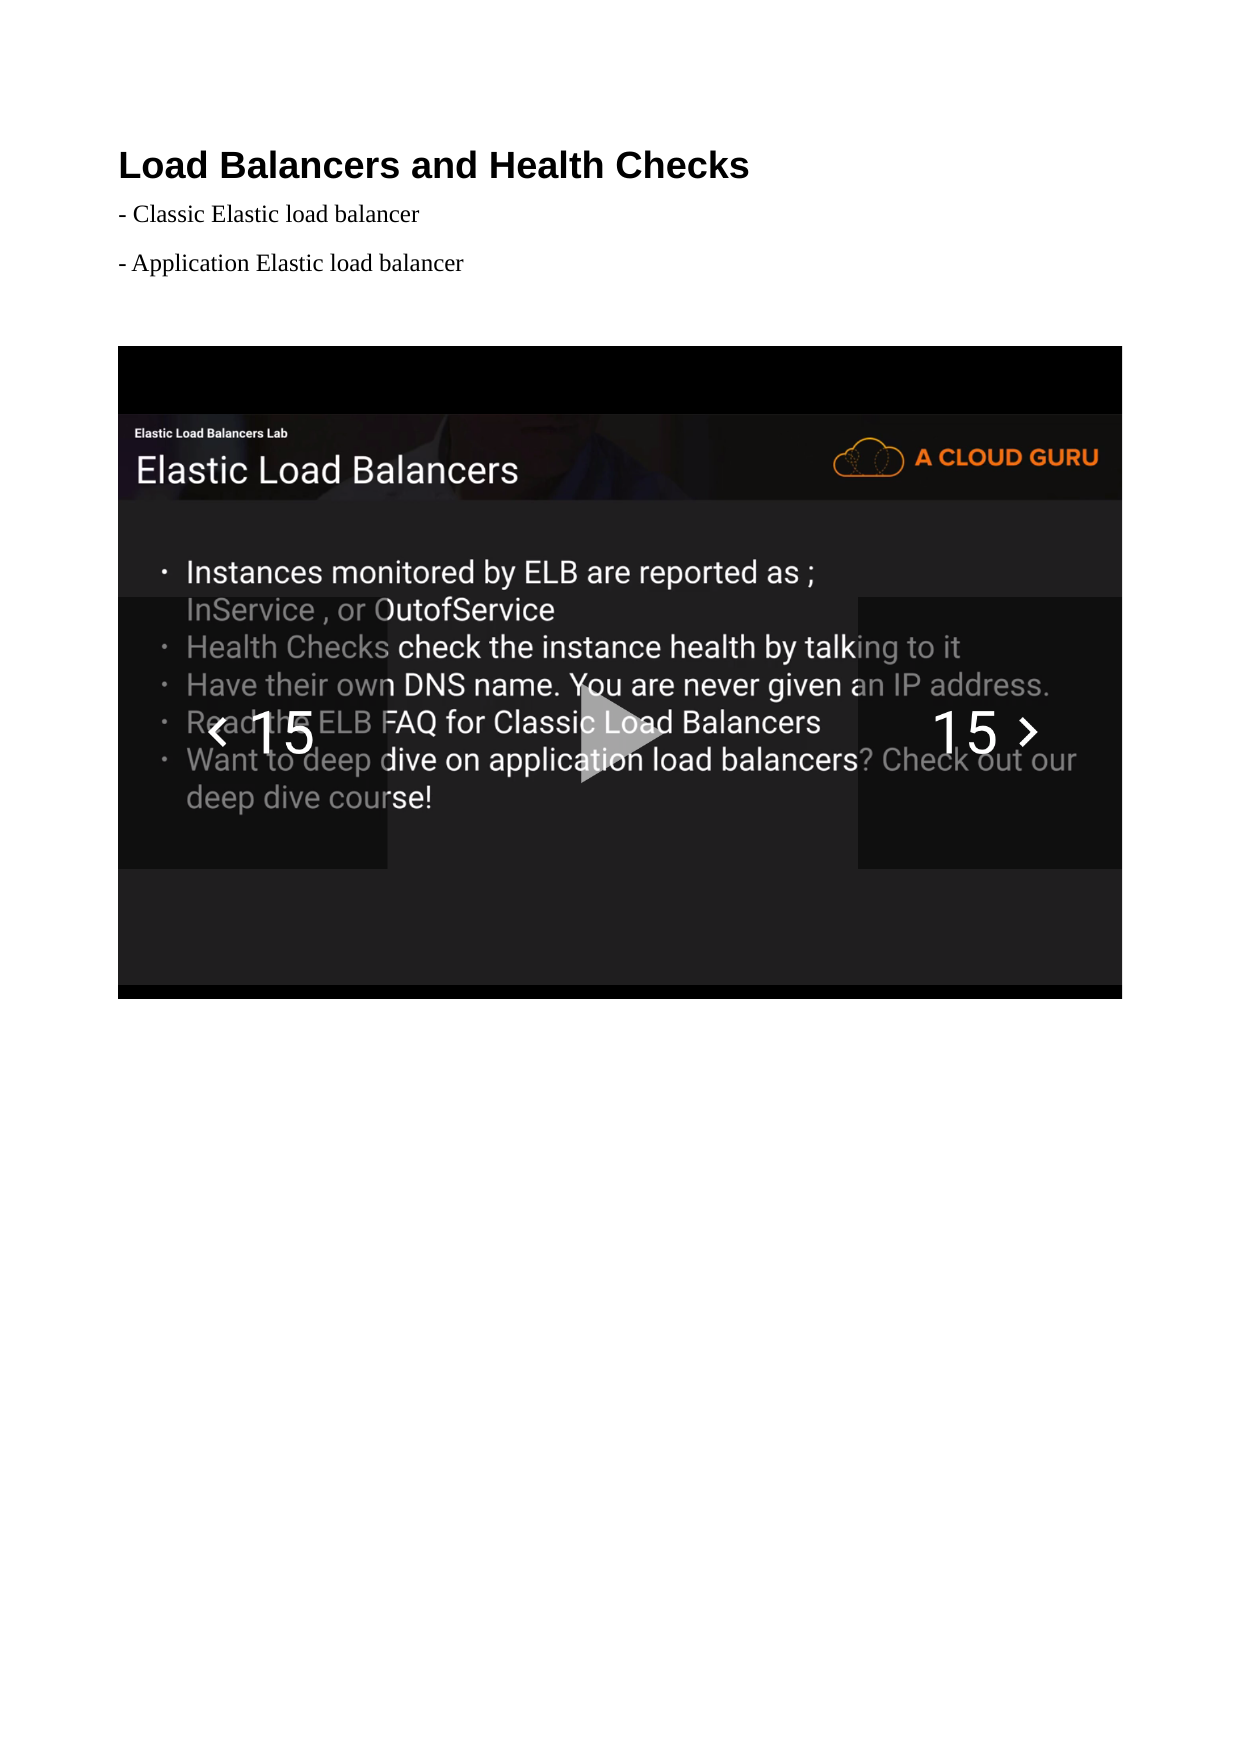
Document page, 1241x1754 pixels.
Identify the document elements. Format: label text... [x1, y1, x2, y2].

text - Application Elastic load balancer [118, 248, 1122, 277]
picture [118, 346, 1123, 999]
text - Classic Elastic load balancer [118, 199, 1122, 228]
subtitle Load Balancers and Health Checks [118, 143, 1122, 187]
